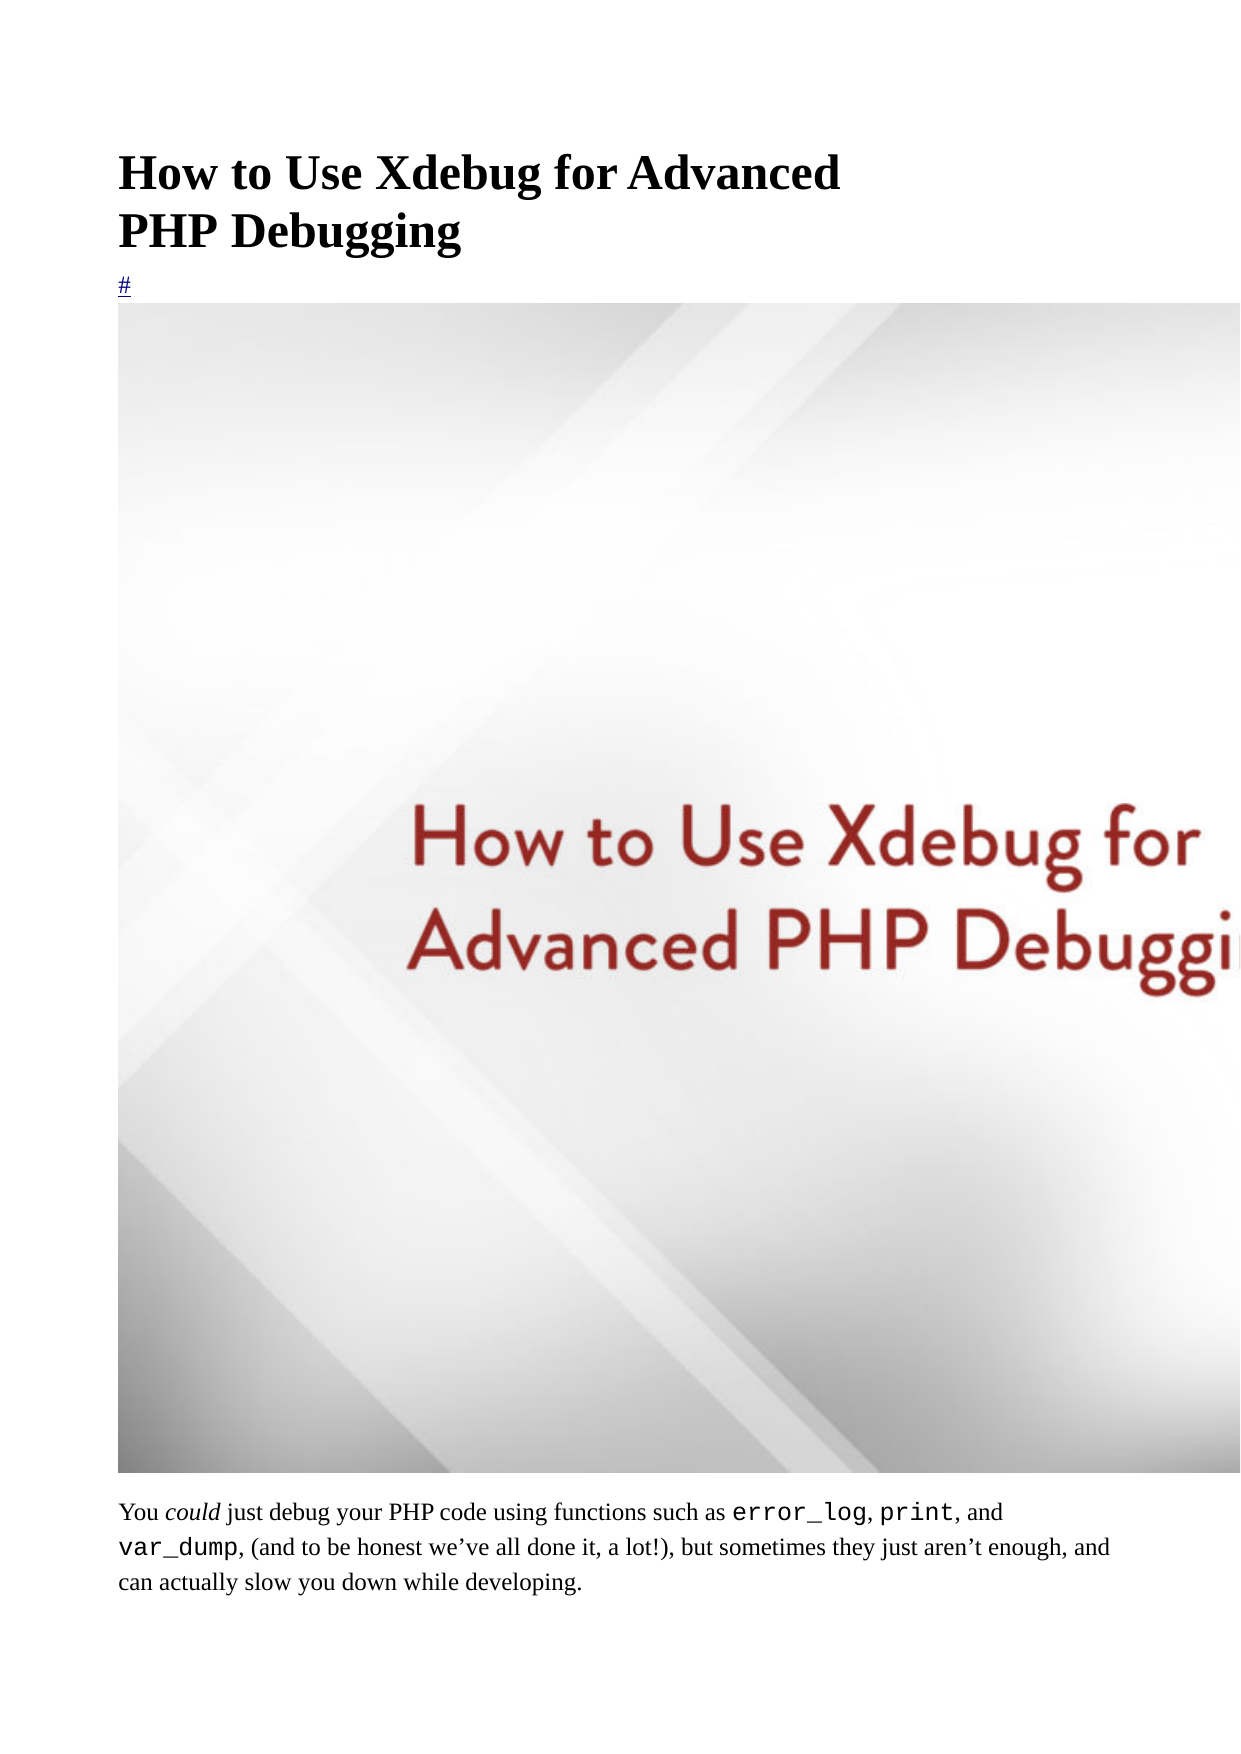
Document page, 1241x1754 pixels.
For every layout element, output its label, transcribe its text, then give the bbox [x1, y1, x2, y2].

subtitle How to Use Xdebug for Advanced PHP Debugging [118, 143, 1122, 258]
text You could just debug your PHP code using functions such as error_log, print, and var_dump, (and to be honest we’ve all done it, a lot!), but sometimes they just aren’t enough, and can actually slow you down while developing. [118, 1497, 1122, 1596]
picture [118, 303, 1241, 1473]
text # [118, 271, 1122, 299]
